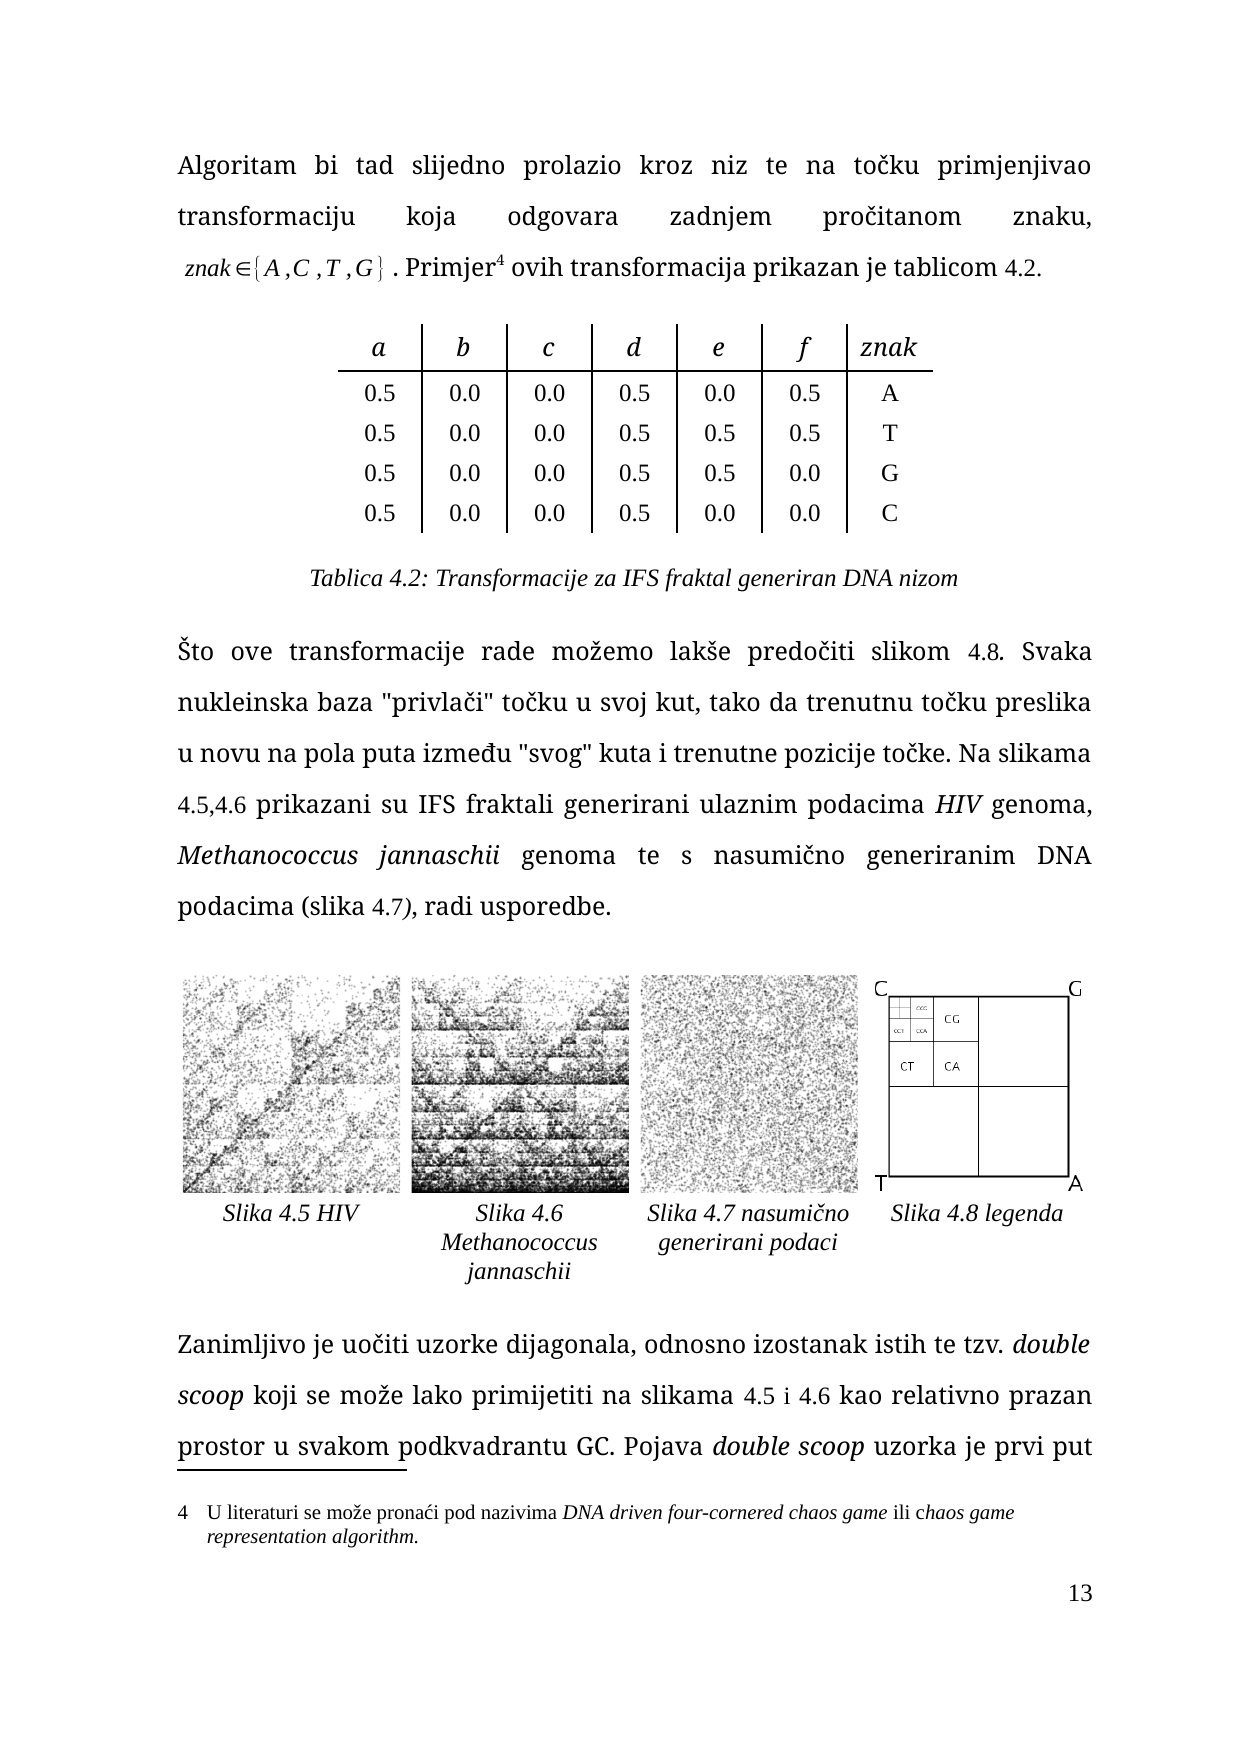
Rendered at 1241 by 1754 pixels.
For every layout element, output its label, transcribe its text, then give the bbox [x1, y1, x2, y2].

table_cell 0.0 [423, 493, 506, 533]
table_header d [593, 324, 676, 370]
table_cell 0.0 [678, 493, 761, 533]
table_cell 0.0 [423, 453, 506, 493]
table_header a [338, 324, 421, 370]
table_cell 0.0 [508, 412, 591, 452]
table_cell 0.0 [763, 453, 846, 493]
text Zanimljivo je uočiti uzorke dijagonala, odnosno izostanak istih te tzv. double scoop koji se može lako primijetiti na slikama 4.5 i 4.6 kao relativno prazan prostor u svakom podkvadrantu GC. Pojava double scoop uzorka je prvi put [177, 1327, 1093, 1463]
table_header [406, 969, 635, 1192]
text Algoritam bi tad slijedno prolazio kroz niz te na točku primjenjivao transformaciju koja odgovara zadnjem pročitanom znaku, . Primjer ovih transformacija prikazan je tablicom 4.2. [177, 148, 1093, 284]
table_header Slika 4.5 HIV [177, 1193, 406, 1303]
table_cell G [848, 453, 932, 493]
table_header b [423, 324, 506, 370]
table_cell 0.0 [423, 412, 506, 452]
table_cell 0.0 [508, 493, 591, 533]
table_cell T [848, 412, 932, 452]
table_cell 0.5 [593, 493, 676, 533]
table_cell 0.5 [338, 372, 421, 412]
table_cell 0.5 [678, 412, 761, 452]
table_cell 0.5 [593, 453, 676, 493]
table_header f [763, 324, 846, 370]
picture [411, 975, 629, 1193]
table_cell C [848, 493, 932, 533]
table_header znak [848, 324, 932, 370]
table_cell 0.5 [763, 372, 846, 412]
table_cell 0.0 [508, 453, 591, 493]
table_cell 0.5 [593, 372, 676, 412]
picture [640, 975, 858, 1193]
table_cell A [848, 372, 932, 412]
picture [182, 975, 401, 1193]
table_cell 0.0 [423, 372, 506, 412]
table_header [635, 969, 864, 1192]
table_cell 0.0 [678, 372, 761, 412]
table_header c [508, 324, 591, 370]
table_cell 0.5 [338, 493, 421, 533]
table_cell 0.5 [678, 453, 761, 493]
table_cell 0.5 [338, 412, 421, 452]
table_cell 0.0 [763, 493, 846, 533]
text Tablica 4.2: Transformacije za IFS fraktal generiran DNA nizom [177, 563, 1093, 592]
picture [869, 975, 1087, 1193]
table_header Slika 4.7 nasumično generirani podaci [635, 1193, 864, 1303]
table_header Slika 4.6 Methanococcus jannaschii [406, 1193, 635, 1303]
table_cell 0.5 [763, 412, 846, 452]
table_cell 0.5 [593, 412, 676, 452]
table_cell 0.0 [508, 372, 591, 412]
table_header [177, 969, 406, 1192]
table_header e [678, 324, 761, 370]
text U literaturi se može pronaći pod nazivima DNA driven four-cornered chaos game ili chaos game representation algorithm. [177, 1500, 1093, 1548]
table_header Slika 4.8 legenda [864, 969, 1093, 1303]
table_cell 0.5 [338, 453, 421, 493]
text Što ove transformacije rade možemo lakše predočiti slikom 4.8. Svaka nukleinska baza "privlači" točku u svoj kut, tako da trenutnu točku preslika u novu na pola puta između "svog" kuta i trenutne pozicije točke. Na slikama 4.5,4.6 prikazani su IFS fraktali generirani ulaznim podacima HIV genoma, Methanococcus jannaschii genoma te s nasumično generiranim DNA podacima (slika 4.7), radi usporedbe. [177, 634, 1093, 923]
